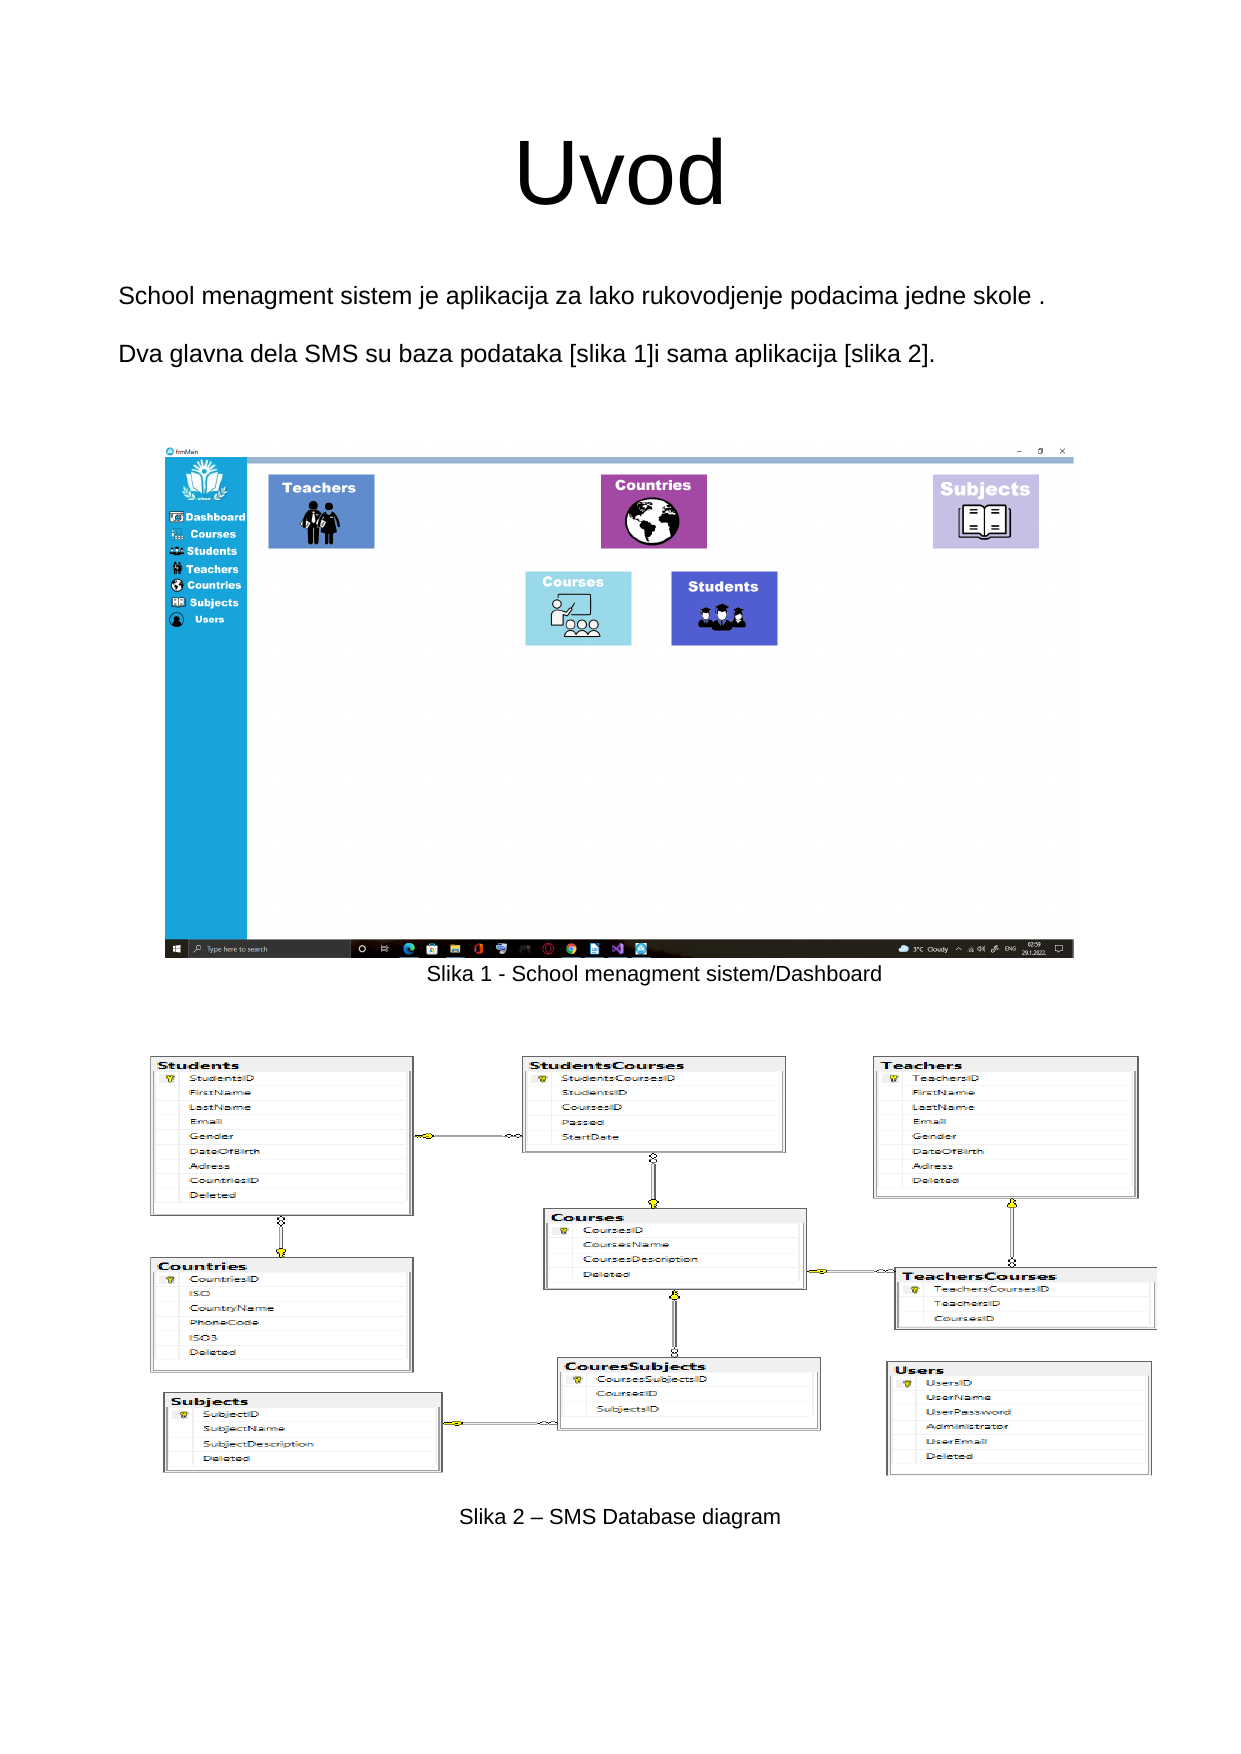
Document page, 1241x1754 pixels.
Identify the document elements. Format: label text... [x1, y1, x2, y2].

text Uvod [118, 118, 1122, 223]
picture [150, 1056, 1162, 1476]
text School menagment sistem je aplikacija za lako rukovodjenje podacima jedne skole . [118, 281, 1122, 310]
text Slika 2 – SMS Database diagram [118, 1504, 1122, 1529]
text Slika 1 - School menagment sistem/Dashboard [118, 425, 1122, 987]
text Dva glavna dela SMS su baza podataka [slika 1]i sama aplikacija [slika 2]. [118, 338, 1122, 367]
picture [165, 447, 1074, 958]
